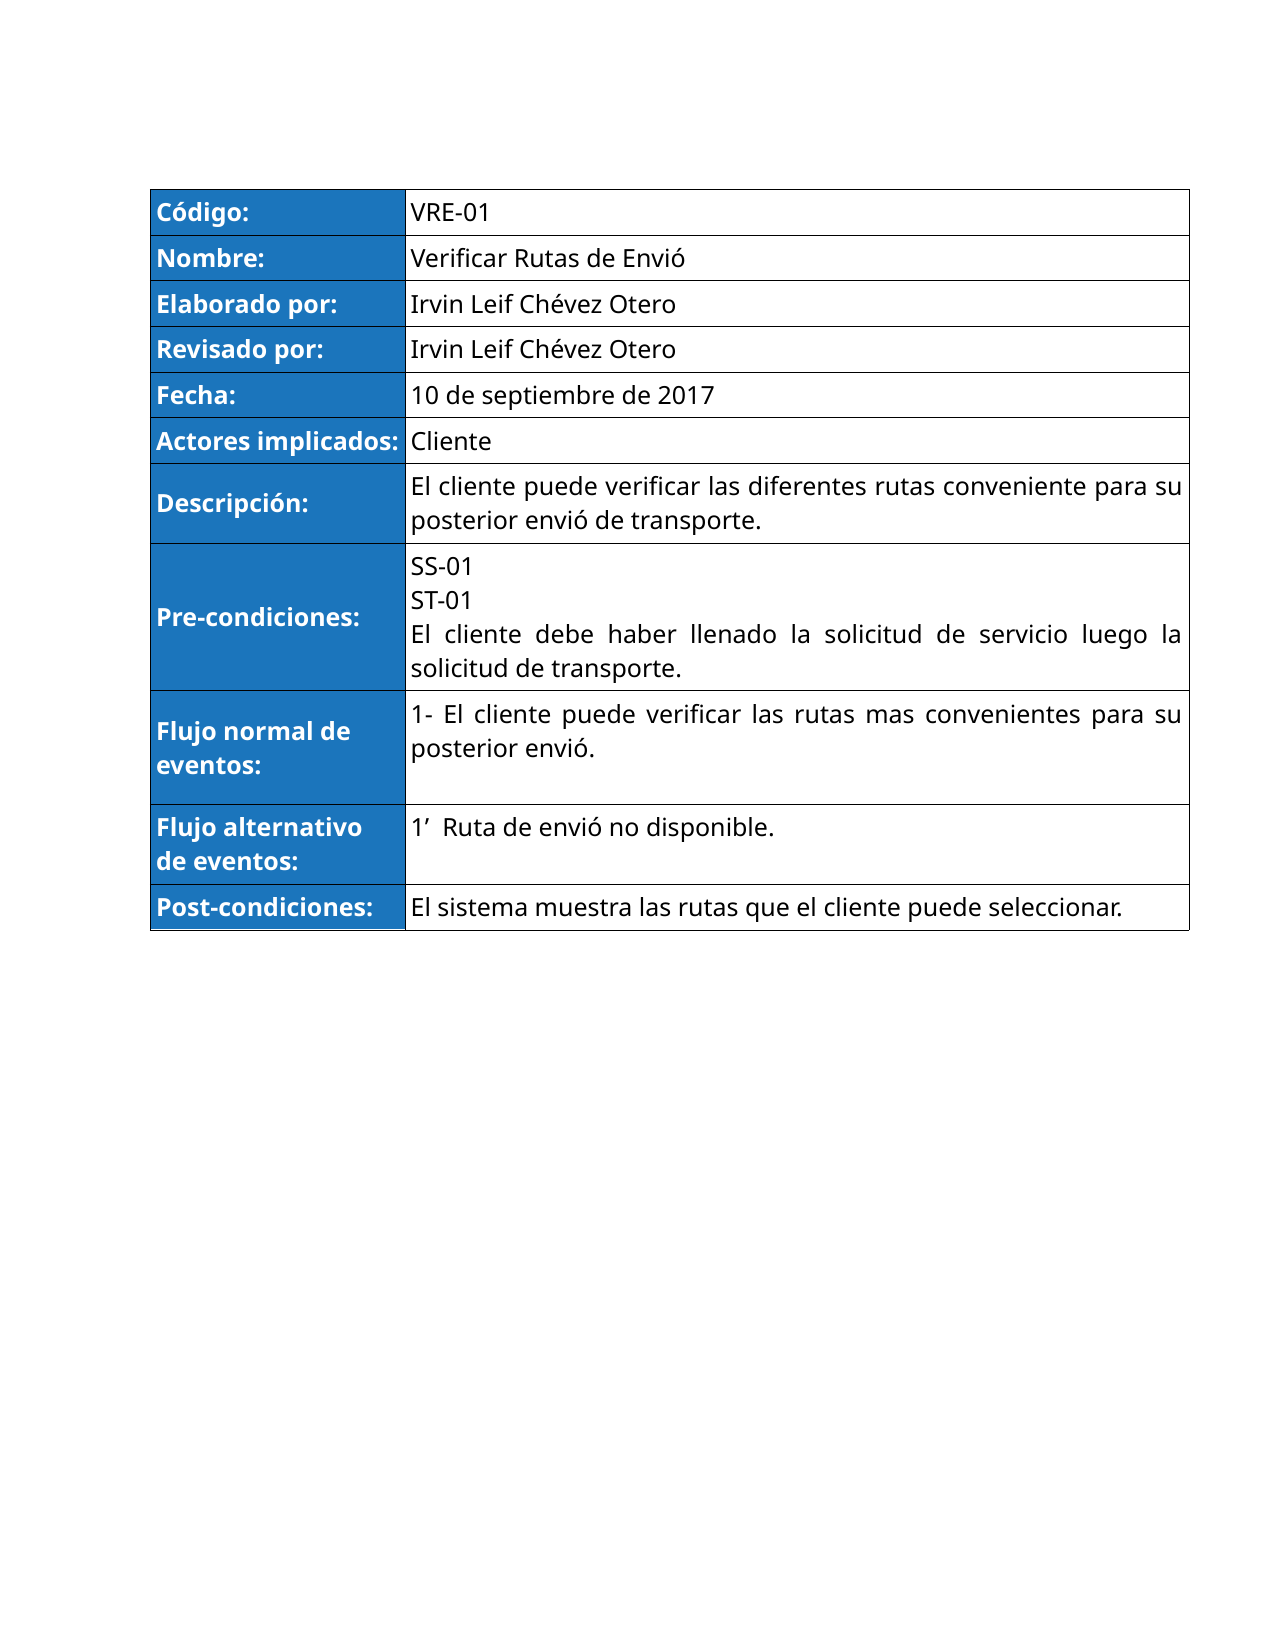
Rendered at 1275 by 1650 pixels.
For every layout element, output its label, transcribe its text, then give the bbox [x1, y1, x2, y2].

table_cell Flujo alternativo de eventos: [151, 805, 405, 884]
table_cell 10 de septiembre de 2017 [406, 373, 1189, 417]
table_cell 1- El cliente puede verificar las rutas mas convenientes para su posterior envió. [406, 691, 1189, 804]
table_cell Flujo normal de eventos: [151, 691, 405, 804]
table_cell Post-condiciones: [151, 885, 405, 929]
table_cell Pre-condiciones: [151, 544, 405, 690]
table_header Código: [151, 190, 405, 235]
table_cell El sistema muestra las rutas que el cliente puede seleccionar. [406, 885, 1189, 929]
table_header VRE-01 [406, 190, 1189, 235]
table_cell Actores implicados: [151, 418, 405, 463]
table_cell SS-01 ST-01 El cliente debe haber llenado la solicitud de servicio luego la solicitud de transporte. [406, 544, 1189, 690]
table_cell Irvin Leif Chévez Otero [406, 281, 1189, 326]
table_cell Irvin Leif Chévez Otero [406, 327, 1189, 372]
table_cell Nombre: [151, 236, 405, 280]
table_cell Revisado por: [151, 327, 405, 372]
table_cell Elaborado por: [151, 281, 405, 326]
table_cell 1’ Ruta de envió no disponible. [406, 805, 1189, 884]
table_cell Fecha: [151, 373, 405, 417]
table_cell Verificar Rutas de Envió [406, 236, 1189, 280]
table_cell Cliente [406, 418, 1189, 463]
table_cell Descripción: [151, 464, 405, 543]
table_cell El cliente puede verificar las diferentes rutas conveniente para su posterior envió de transporte. [406, 464, 1189, 543]
